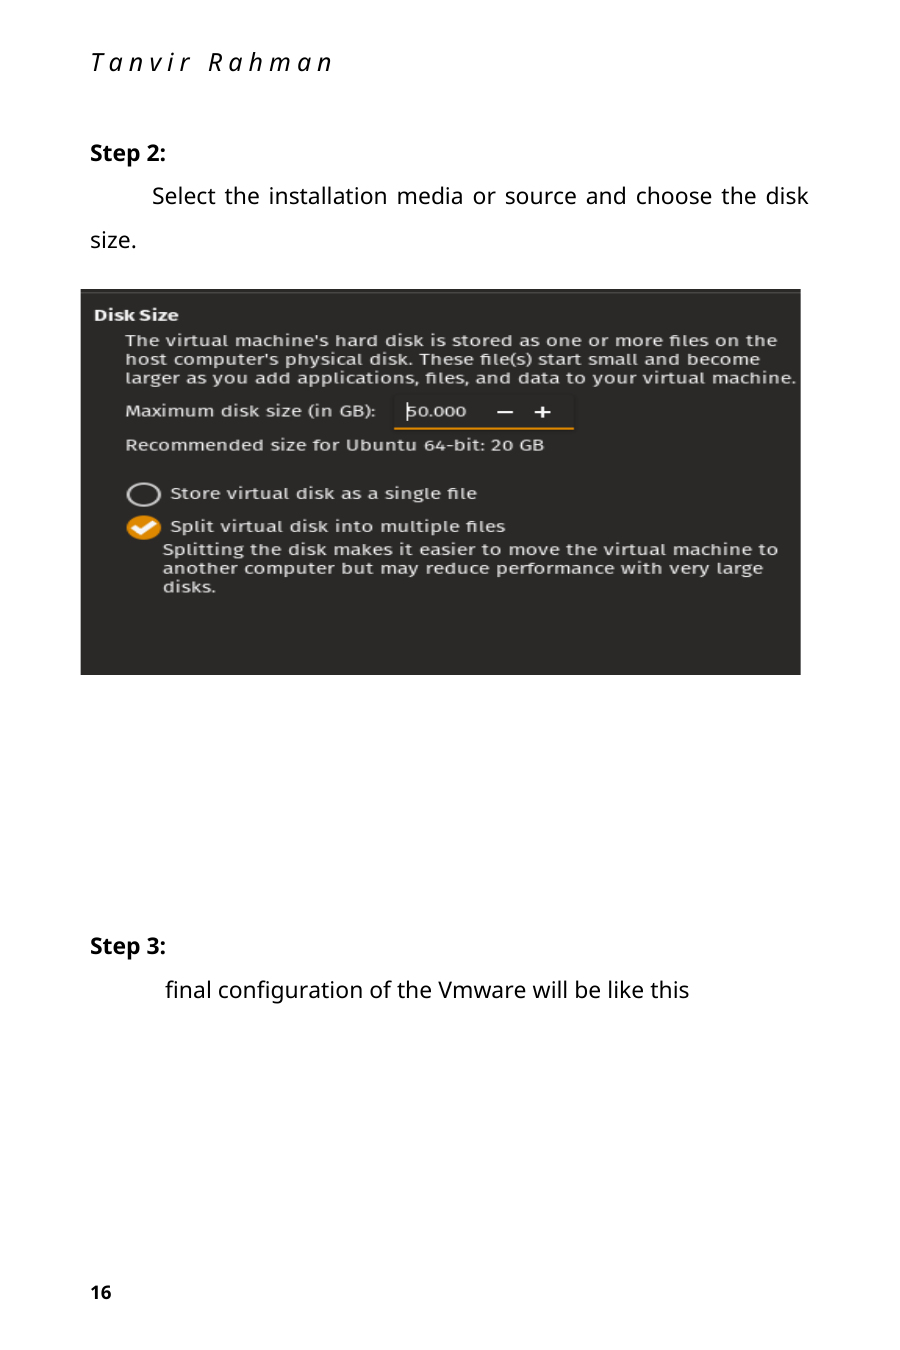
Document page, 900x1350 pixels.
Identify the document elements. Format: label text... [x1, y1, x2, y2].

text Step 2: [90, 137, 810, 168]
text Select the installation media or source and choose the disk size. [90, 181, 810, 256]
picture [80, 289, 801, 675]
text Step 3: [90, 930, 810, 961]
text final configuration of the Vmware will be like this [90, 974, 810, 1005]
